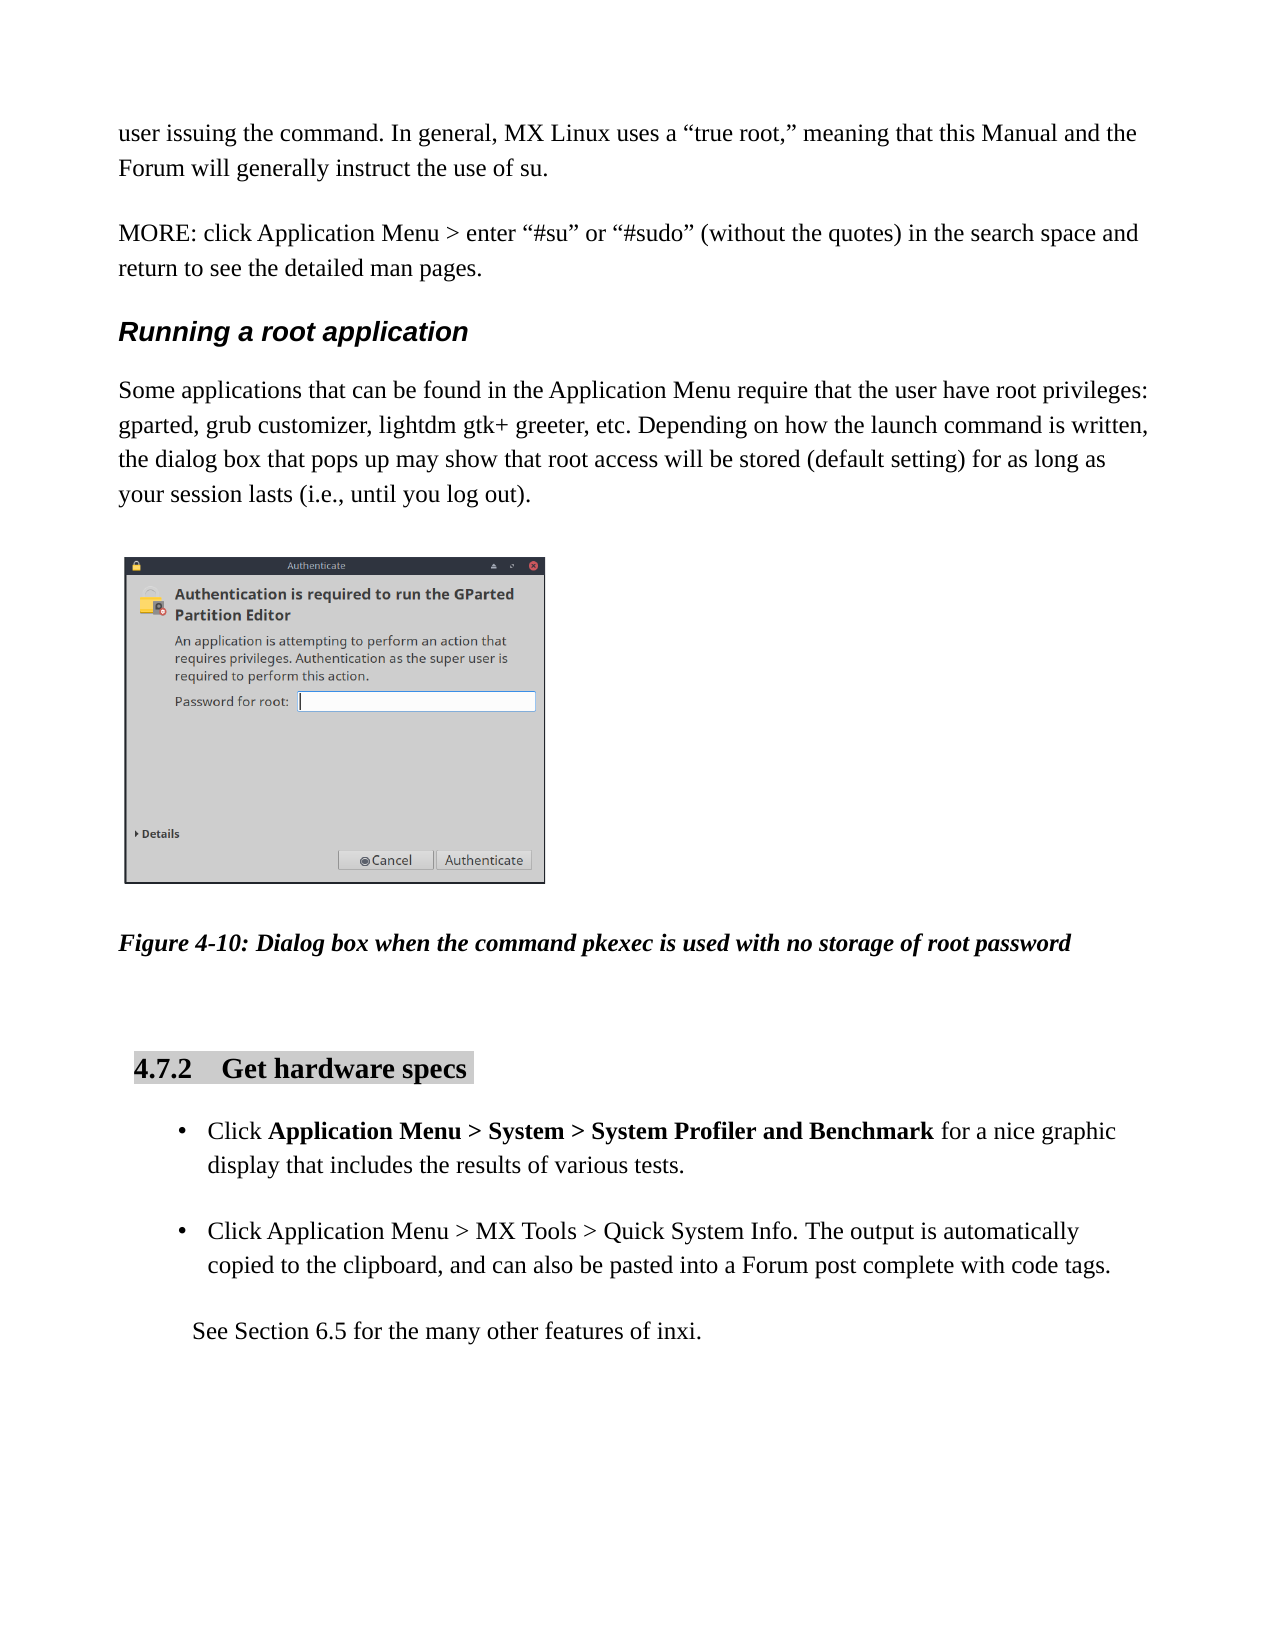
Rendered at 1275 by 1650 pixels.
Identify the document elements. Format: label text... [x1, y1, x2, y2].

text user issuing the command. In general, MX Linux uses a “true root,” meaning that this Manual and the Forum will generally instruct the use of su. [118, 118, 1157, 181]
list See Section 6.5 for the many other features of inxi. [162, 1316, 1157, 1345]
text MORE: click Application Menu > enter “#su” or “#sudo” (without the quotes) in the search space and return to see the detailed man pages. [118, 218, 1157, 282]
subtitle Running a root application [118, 315, 1157, 347]
subtitle 4.7.2 Get hardware specs [474, 1051, 1141, 1084]
list Click Application Menu > MX Tools > Quick System Info. The output is automatically copied to the clipboard, and can also be pasted into a Forum post complete with code tags. [178, 1216, 1141, 1279]
picture [124, 557, 546, 884]
text Some applications that can be found in the Application Menu require that the user have root privileges: gparted, grub customizer, lightdm gtk+ greeter, etc. Depending on how the launch command is written, the dialog box that pops up may show that root access will be stored (default setting) for as long as your session lasts (i.e., until you log out). [118, 375, 1157, 508]
list Click Application Menu > System > System Profiler and Benchmark for a nice graphic display that includes the results of various tests. [178, 1116, 1141, 1179]
text Figure 4-10: Dialog box when the command pkexec is used with no storage of root password [118, 928, 1157, 957]
